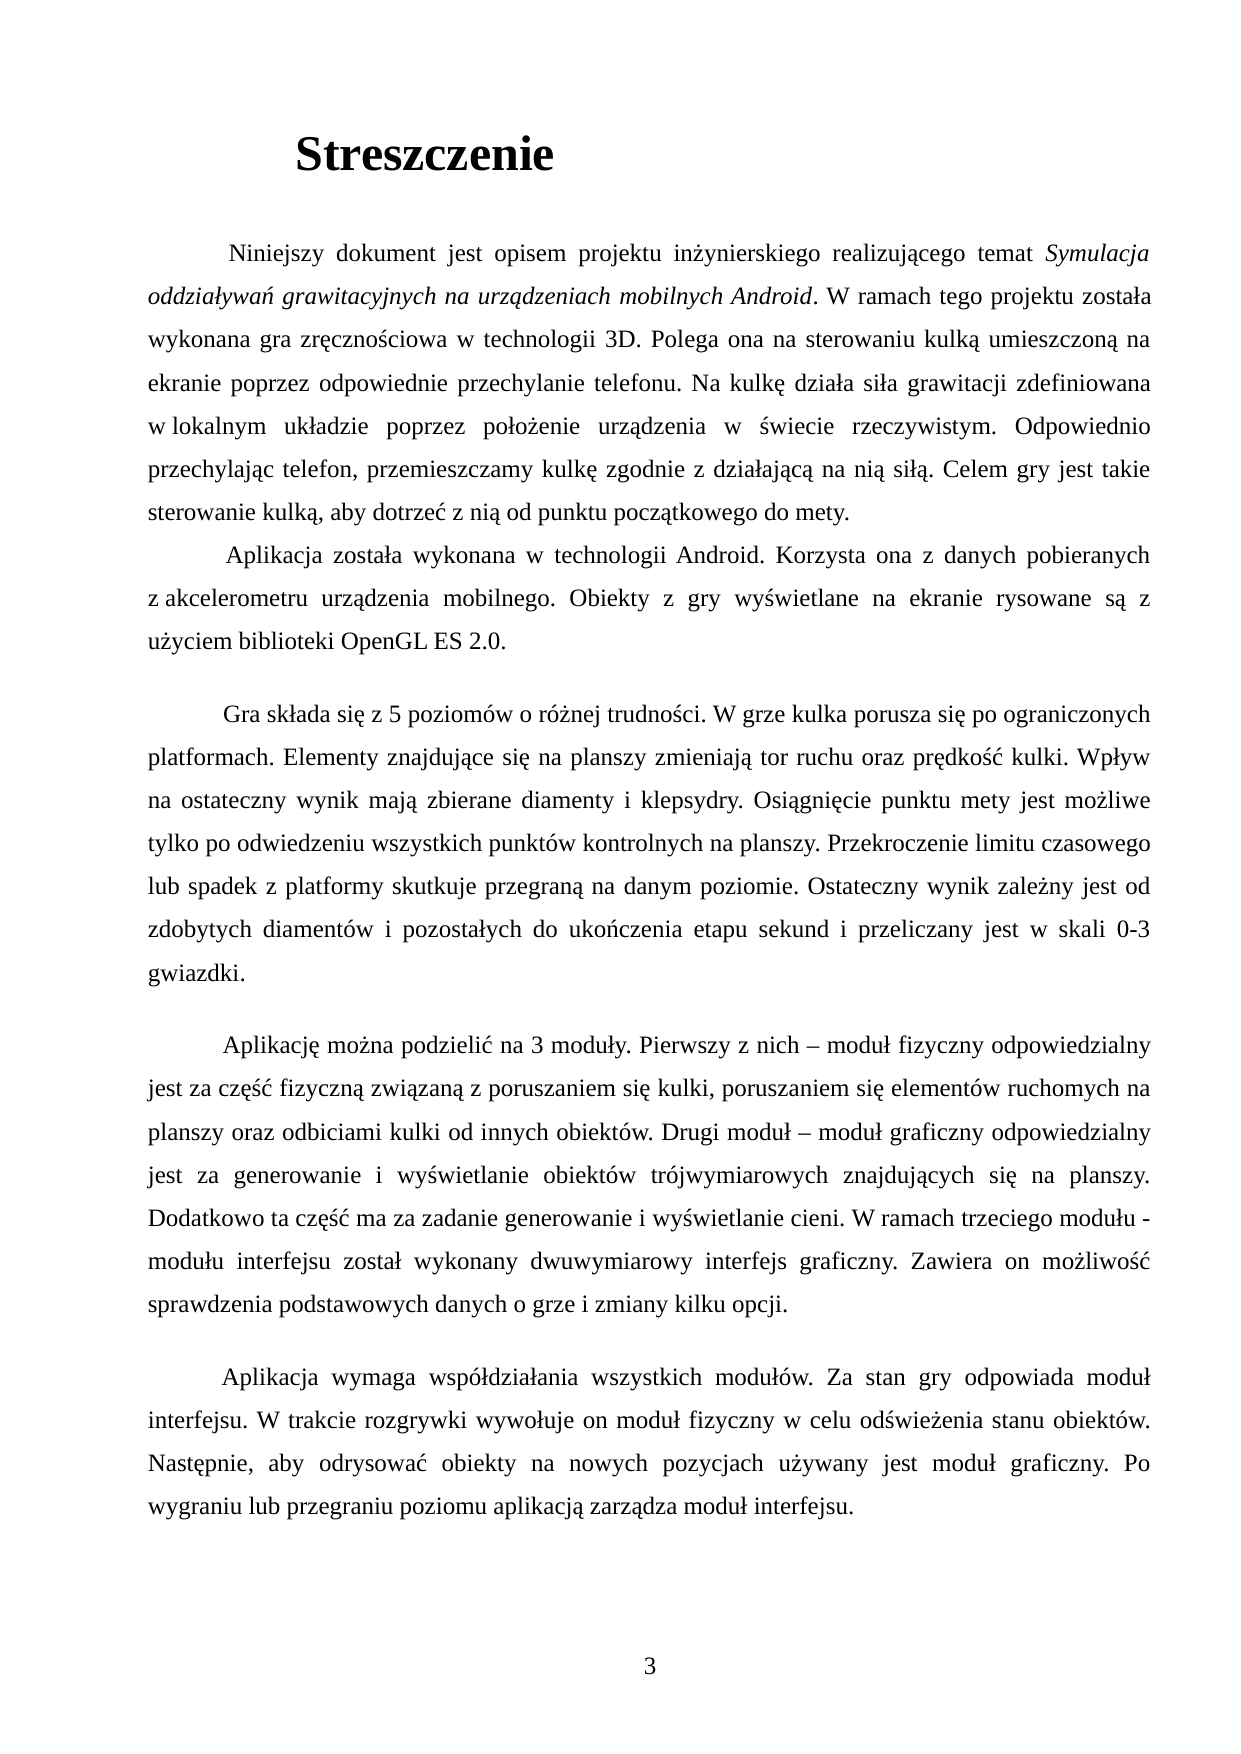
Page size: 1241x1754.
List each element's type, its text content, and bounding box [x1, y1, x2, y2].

text Aplikację można podzielić na 3 moduły. Pierwszy z nich – moduł fizyczny odpowiedzialny jest za część fizyczną związaną z poruszaniem się kulki, poruszaniem się elementów ruchomych na planszy oraz odbiciami kulki od innych obiektów. Drugi moduł – moduł graficzny odpowiedzialny jest za generowanie i wyświetlanie obiektów trójwymiarowych znajdujących się na planszy. Dodatkowo ta część ma za zadanie generowanie i wyświetlanie cieni. W ramach trzeciego modułu - modułu interfejsu został wykonany dwuwymiarowy interfejs graficzny. Zawiera on możliwość sprawdzenia podstawowych danych o grze i zmiany kilku opcji. [148, 1030, 1152, 1318]
text Aplikacja została wykonana w technologii Android. Korzysta ona z danych pobieranych z akcelerometru urządzenia mobilnego. Obiekty z gry wyświetlane na ekranie rysowane są z użyciem biblioteki OpenGL ES 2.0. [148, 540, 1152, 655]
text Niniejszy dokument jest opisem projektu inżynierskiego realizującego temat Symulacja oddziaływań grawitacyjnych na urządzeniach mobilnych Android. W ramach tego projektu została wykonana gra zręcznościowa w technologii 3D. Polega ona na sterowaniu kulką umieszczoną na ekranie poprzez odpowiednie przechylanie telefonu. Na kulkę działa siła grawitacji zdefiniowana w lokalnym układzie poprzez położenie urządzenia w świecie rzeczywistym. Odpowiednio przechylając telefon, przemieszczamy kulkę zgodnie z działającą na nią siłą. Celem gry jest takie sterowanie kulką, aby dotrzeć z nią od punktu początkowego do mety. [148, 238, 1152, 526]
text Aplikacja wymaga współdziałania wszystkich modułów. Za stan gry odpowiada moduł interfejsu. W trakcie rozgrywki wywołuje on moduł fizyczny w celu odświeżenia stanu obiektów. Następnie, aby odrysować obiekty na nowych pozycjach używany jest moduł graficzny. Po wygraniu lub przegraniu poziomu aplikacją zarządza moduł interfejsu. [148, 1362, 1152, 1520]
text Streszczenie [295, 123, 1152, 181]
text Gra składa się z 5 poziomów o różnej trudności. W grze kulka porusza się po ograniczonych platformach. Elementy znajdujące się na planszy zmieniają tor ruchu oraz prędkość kulki. Wpływ na ostateczny wynik mają zbierane diamenty i klepsydry. Osiągnięcie punktu mety jest możliwe tylko po odwiedzeniu wszystkich punktów kontrolnych na planszy. Przekroczenie limitu czasowego lub spadek z platformy skutkuje przegraną na danym poziomie. Ostateczny wynik zależny jest od zdobytych diamentów i pozostałych do ukończenia etapu sekund i przeliczany jest w skali 0-3 gwiazdki. [148, 699, 1152, 986]
